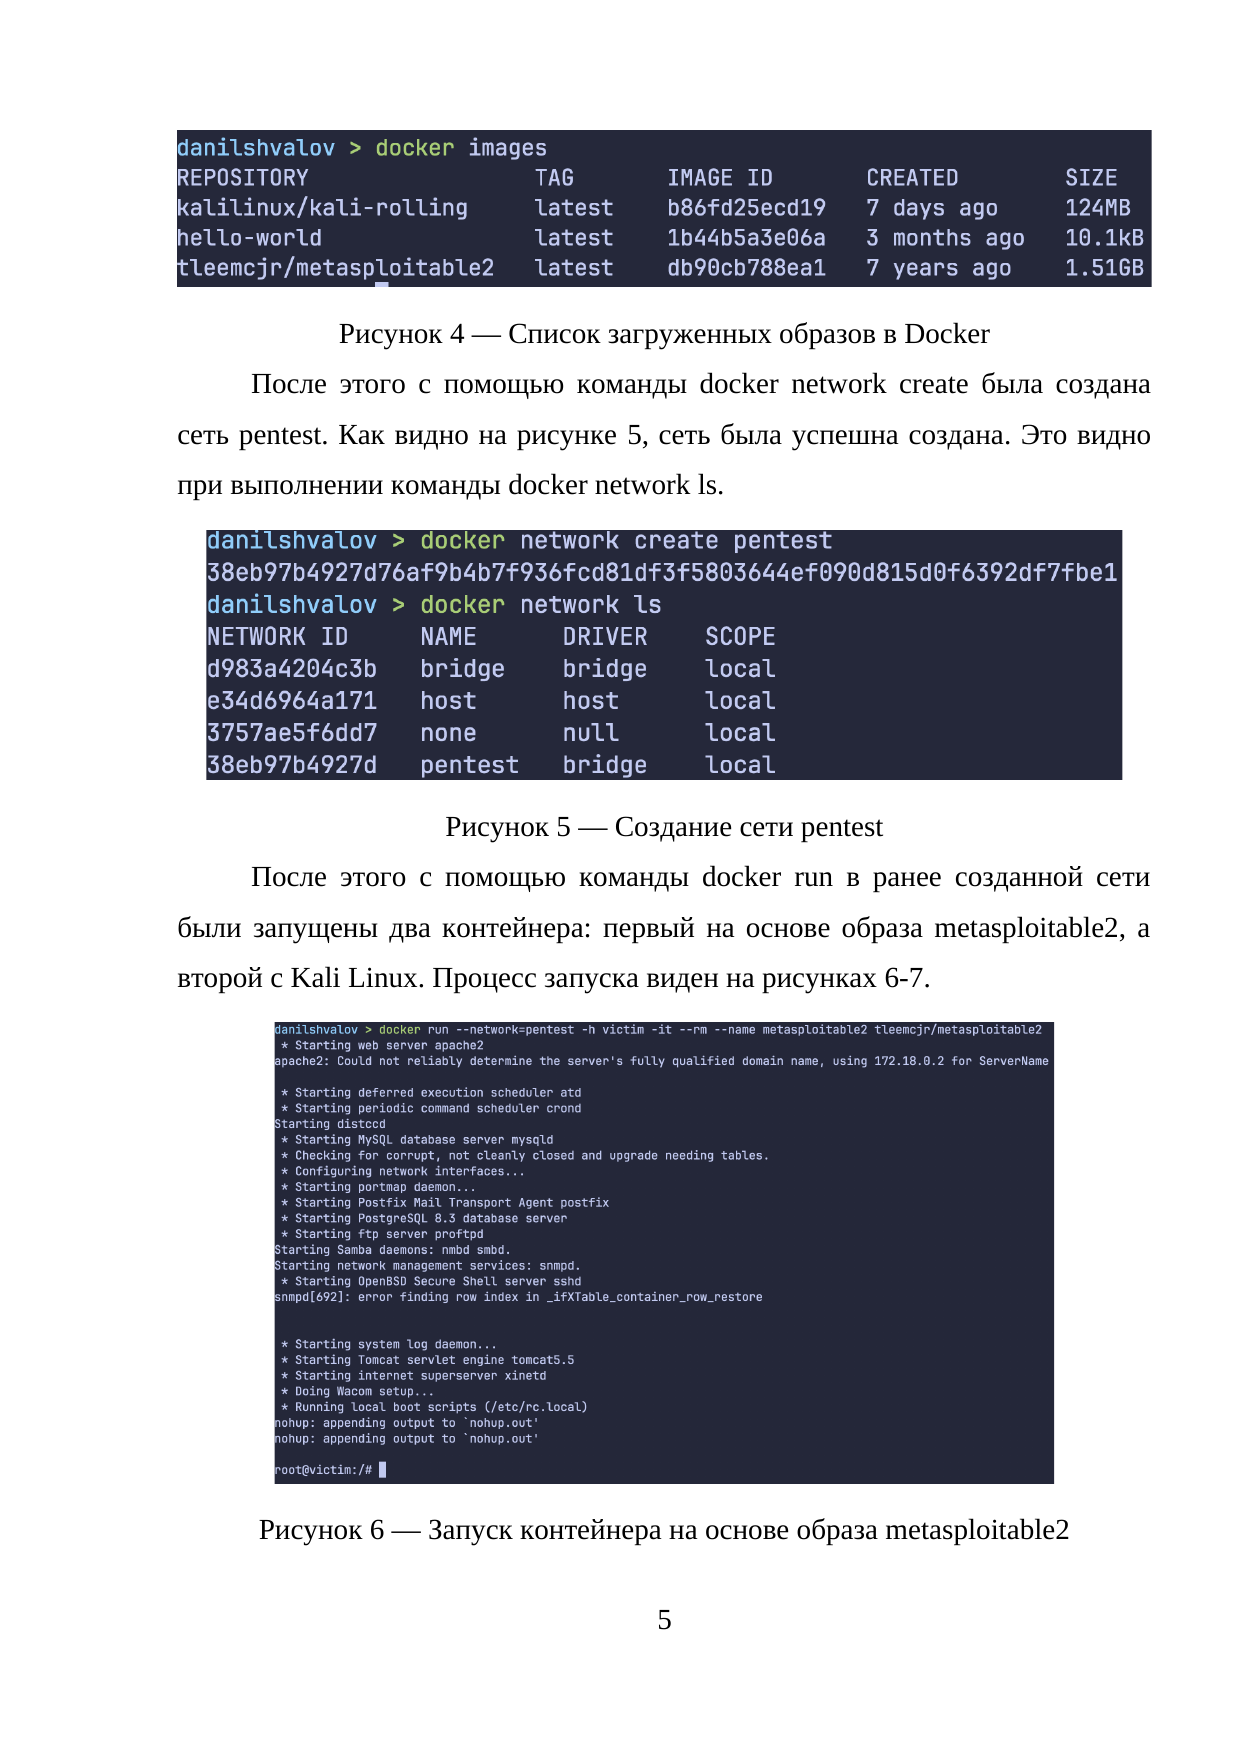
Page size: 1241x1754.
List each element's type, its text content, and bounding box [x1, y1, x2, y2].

text Рисунок 4 — Список загруженных образов в Docker [177, 287, 1152, 350]
text После этого с помощью команды docker run в ранее созданной сети были запущены два контейнера: первый на основе образа metasploitable2, а второй с Kali Linux. Процесс запуска виден на рисунках 6-7. [177, 859, 1152, 994]
text Рисунок 6 — Запуск контейнера на основе образа metasploitable2 [177, 1023, 1152, 1546]
picture [206, 530, 1123, 780]
picture [274, 1022, 1055, 1484]
text После этого с помощью команды docker network create была создана сеть pentest. Как видно на рисунке 5, сеть была успешна создана. Это видно при выполнении команды docker network ls. [177, 366, 1152, 501]
text Рисунок 5 — Создание сети pentest [177, 530, 1152, 843]
picture [177, 130, 1152, 287]
